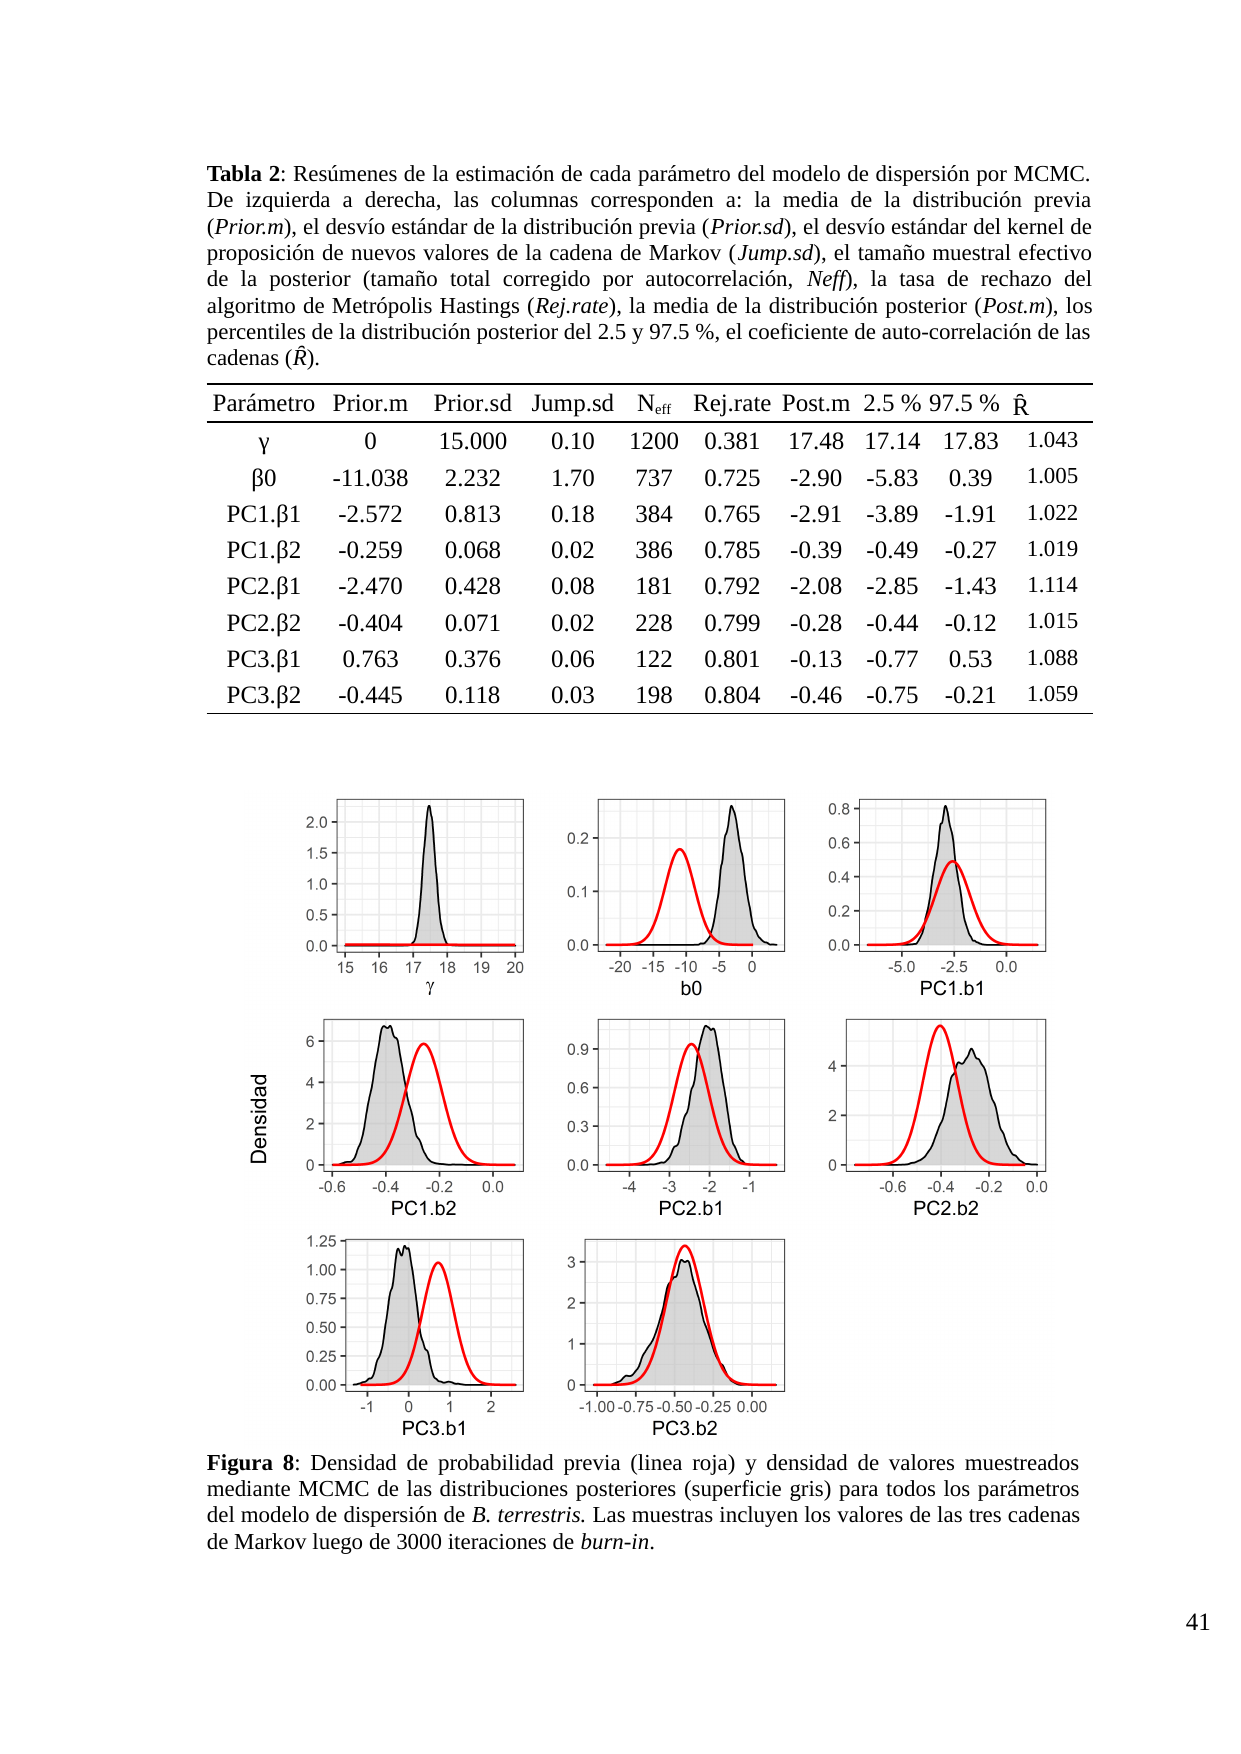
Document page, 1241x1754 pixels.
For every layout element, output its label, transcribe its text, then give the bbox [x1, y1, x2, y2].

table_cell -3.89 [855, 495, 929, 531]
table_cell 0.03 [525, 676, 620, 713]
table_cell -11.038 [321, 459, 420, 495]
table_cell 0.02 [525, 604, 620, 640]
table_cell 0.804 [688, 676, 777, 713]
table_cell γ [207, 423, 321, 459]
table_cell -0.21 [929, 676, 1012, 713]
table_cell 228 [620, 604, 688, 640]
table_cell -1.43 [929, 568, 1012, 604]
table_cell -0.12 [929, 604, 1012, 640]
table_cell -1.91 [929, 495, 1012, 531]
table_cell -0.404 [321, 604, 420, 640]
table_cell 386 [620, 531, 688, 568]
table_cell 17.83 [929, 423, 1012, 459]
table_cell 0.53 [929, 640, 1012, 676]
table_cell -0.28 [777, 604, 855, 640]
table_cell -2.91 [777, 495, 855, 531]
table_cell 0.08 [525, 568, 620, 604]
table_cell 1.022 [1012, 495, 1093, 531]
table_cell PC1.β1 [207, 495, 321, 531]
table_cell -0.27 [929, 531, 1012, 568]
table_cell -0.39 [777, 531, 855, 568]
table_cell 0.376 [420, 640, 525, 676]
table_cell -2.572 [321, 495, 420, 531]
table_cell 0.765 [688, 495, 777, 531]
table_cell 1.70 [525, 459, 620, 495]
text Tabla 2: Resúmenes de la estimación de cada parámetro del modelo de dispersión por MCMC. De izquierda a derecha, las columnas corresponden a: la media de la distribución previa (Prior.m), el desvío estándar de la distribución previa (Prior.sd), el desvío estándar del kernel de proposición de nuevos valores de la cadena de Markov (Jump.sd), el tamaño muestral efectivo de la posterior (tamaño total corregido por autocorrelación, Neff), la tasa de rechazo del algoritmo de Metrópolis Hastings (Rej.rate), la media de la distribución posterior (Post.m), los percentiles de la distribución posterior del 2.5 y 97.5 %, el coeficiente de auto-correlación de las cadenas (Ȓ). [207, 160, 1093, 371]
table_cell 0.428 [420, 568, 525, 604]
table_cell 1.059 [1012, 676, 1093, 713]
table_cell 1.019 [1012, 531, 1093, 568]
table_cell 0.725 [688, 459, 777, 495]
table_header 97.5 % [929, 385, 1012, 421]
table_cell -2.08 [777, 568, 855, 604]
table_cell -0.13 [777, 640, 855, 676]
table_cell PC2.β1 [207, 568, 321, 604]
table_cell 17.48 [777, 423, 855, 459]
table_cell -2.470 [321, 568, 420, 604]
table_cell 2.232 [420, 459, 525, 495]
table_header 2.5 % [855, 385, 929, 421]
table_cell 1.088 [1012, 640, 1093, 676]
table_header Ȓ [1012, 385, 1093, 421]
table_cell 0 [321, 423, 420, 459]
table_cell β0 [207, 459, 321, 495]
table_cell -0.259 [321, 531, 420, 568]
table_cell 0.10 [525, 423, 620, 459]
table_cell 0.068 [420, 531, 525, 568]
table_header Jump.sd [525, 385, 620, 421]
table_cell -5.83 [855, 459, 929, 495]
table_header Parámetro [207, 385, 321, 421]
table_cell PC1.β2 [207, 531, 321, 568]
table_cell 0.763 [321, 640, 420, 676]
table_cell PC2.β2 [207, 604, 321, 640]
table_header Post.m [777, 385, 855, 421]
table_cell 0.18 [525, 495, 620, 531]
table_header Rej.rate [688, 385, 777, 421]
table_header Neff [620, 385, 688, 421]
table_cell -2.90 [777, 459, 855, 495]
table_cell -0.46 [777, 676, 855, 713]
table_cell 0.071 [420, 604, 525, 640]
table_cell 1.005 [1012, 459, 1093, 495]
picture [244, 790, 1055, 1449]
table_cell 0.801 [688, 640, 777, 676]
table_cell 17.14 [855, 423, 929, 459]
table_cell 0.813 [420, 495, 525, 531]
table_cell -0.49 [855, 531, 929, 568]
table_cell 0.118 [420, 676, 525, 713]
table_cell 0.799 [688, 604, 777, 640]
table_cell 122 [620, 640, 688, 676]
table_cell 0.06 [525, 640, 620, 676]
table_cell 0.02 [525, 531, 620, 568]
table_cell -0.44 [855, 604, 929, 640]
table_cell 0.792 [688, 568, 777, 604]
table_cell 1.015 [1012, 604, 1093, 640]
table_header Prior.m [321, 385, 420, 421]
table_cell 1.114 [1012, 568, 1093, 604]
table_cell -2.85 [855, 568, 929, 604]
table_header Prior.sd [420, 385, 525, 421]
table_cell 15.000 [420, 423, 525, 459]
table_cell -0.77 [855, 640, 929, 676]
table_cell -0.445 [321, 676, 420, 713]
table_cell 0.381 [688, 423, 777, 459]
table_cell -0.75 [855, 676, 929, 713]
table_cell 0.39 [929, 459, 1012, 495]
table_cell 384 [620, 495, 688, 531]
text Figura 8: Densidad de probabilidad previa (linea roja) y densidad de valores muestreados mediante MCMC de las distribuciones posteriores (superficie gris) para todos los parámetros del modelo de dispersión de B. terrestris. Las muestras incluyen los valores de las tres cadenas de Markov luego de 3000 iteraciones de burn-in. [207, 802, 1081, 1554]
table_cell 1.043 [1012, 423, 1093, 459]
table_cell 198 [620, 676, 688, 713]
table_cell 737 [620, 459, 688, 495]
table_cell 181 [620, 568, 688, 604]
table_cell PC3.β2 [207, 676, 321, 713]
table_cell PC3.β1 [207, 640, 321, 676]
table_cell 1200 [620, 423, 688, 459]
table_cell 0.785 [688, 531, 777, 568]
